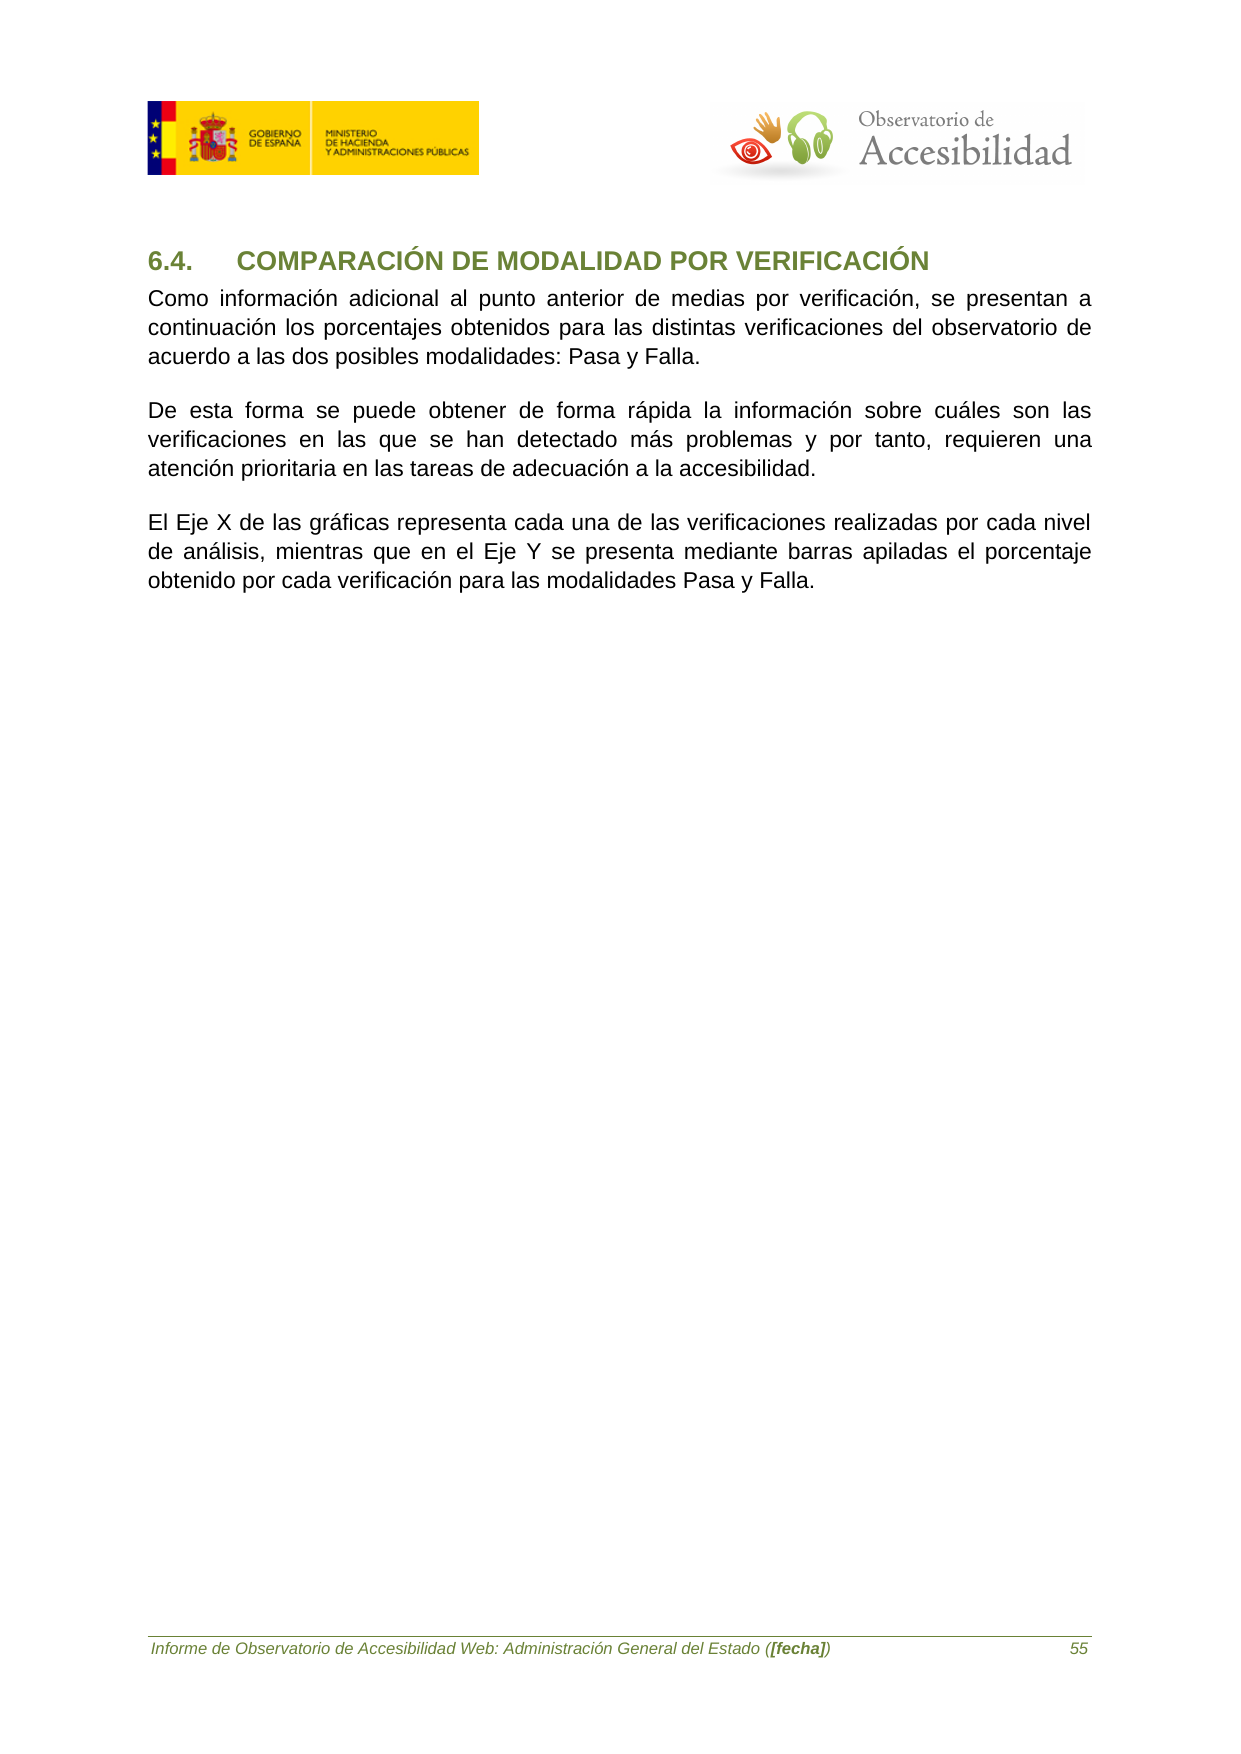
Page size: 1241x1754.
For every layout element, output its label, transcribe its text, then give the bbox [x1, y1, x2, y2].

subtitle Comparación de modalidad por verificación [148, 245, 1092, 276]
text De esta forma se puede obtener de forma rápida la información sobre cuáles son las verificaciones en las que se han detectado más problemas y por tanto, requieren una atención prioritaria en las tareas de adecuación a la accesibilidad. [148, 397, 1092, 481]
text El Eje X de las gráficas representa cada una de las verificaciones realizadas por cada nivel de análisis, mientras que en el Eje Y se presenta mediante barras apiladas el porcentaje obtenido por cada verificación para las modalidades Pasa y Falla. [148, 509, 1092, 593]
picture [710, 102, 1086, 185]
picture [147, 101, 479, 175]
text Como información adicional al punto anterior de medias por verificación, se presentan a continuación los porcentajes obtenidos para las distintas verificaciones del observatorio de acuerdo a las dos posibles modalidades: Pasa y Falla. [148, 285, 1092, 369]
